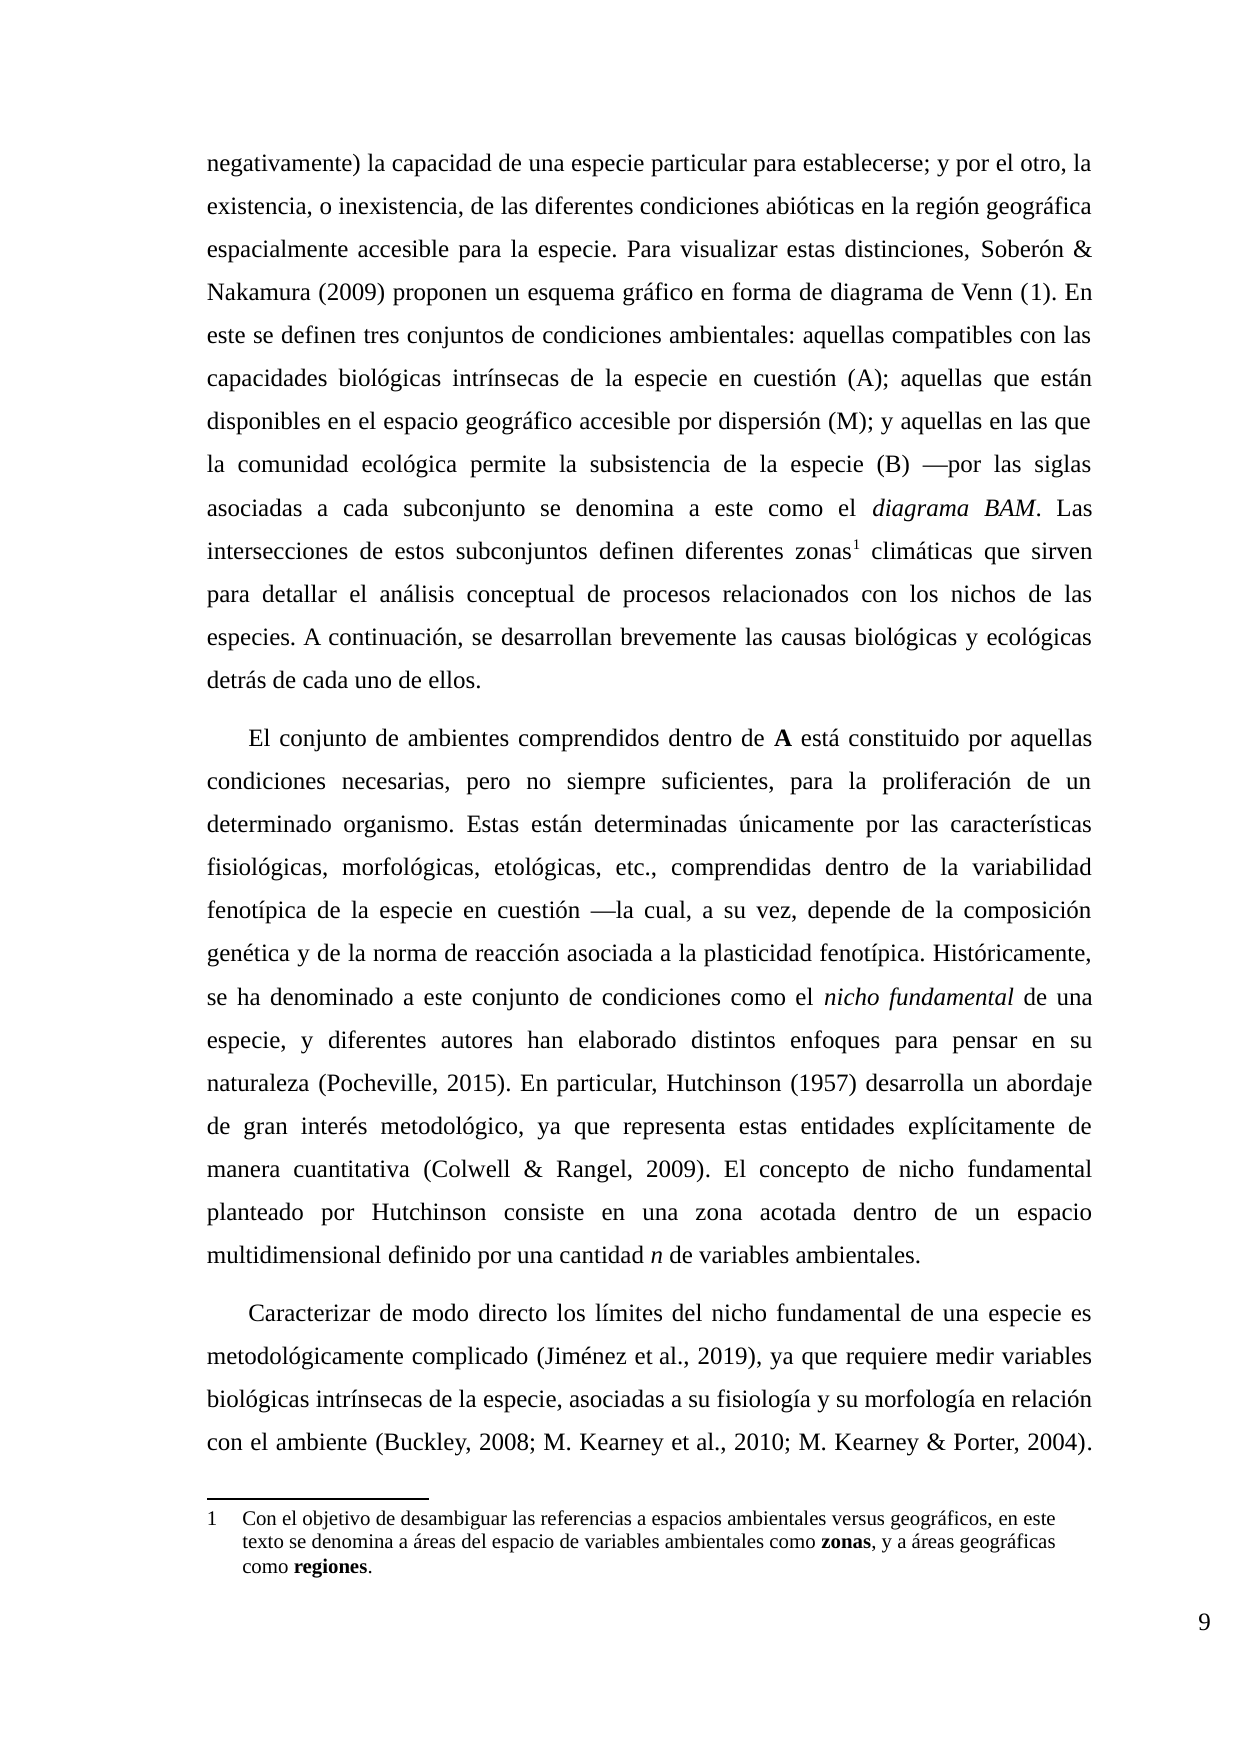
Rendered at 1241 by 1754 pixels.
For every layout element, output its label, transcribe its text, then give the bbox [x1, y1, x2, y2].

text El conjunto de ambientes comprendidos dentro de A está constituido por aquellas condiciones necesarias, pero no siempre suficientes, para la proliferación de un determinado organismo. Estas están determinadas únicamente por las características fisiológicas, morfológicas, etológicas, etc., comprendidas dentro de la variabilidad fenotípica de la especie en cuestión —la cual, a su vez, depende de la composición genética y de la norma de reacción asociada a la plasticidad fenotípica. Históricamente, se ha denominado a este conjunto de condiciones como el nicho fundamental de una especie, y diferentes autores han elaborado distintos enfoques para pensar en su naturaleza (Pocheville, 2015). En particular, Hutchinson (1957) desarrolla un abordaje de gran interés metodológico, ya que representa estas entidades explícitamente de manera cuantitativa (Colwell & Rangel, 2009). El concepto de nicho fundamental planteado por Hutchinson consiste en una zona acotada dentro de un espacio multidimensional definido por una cantidad n de variables ambientales. [207, 723, 1093, 1269]
text Al estudiar los patrones de ocupación de ambientes abióticos por parte de una especie, es importante diferenciar entre los distintos tipos de factores condicionantes, tanto intrínsecos como extrínsecos. Varios autores han planteado diferenciar dos tipos de condicionantes extrínsecos (Peterson, 2011; Soberón & Nakamura, 2009; Soberón & Townsend Peterson, 2011): por un lado, la co-existencia de otras especies en los diferentes tipos de ambientes, cuya influencia puede determinar (positiva o negativamente) la capacidad de una especie particular para establecerse; y por el otro, la existencia, o inexistencia, de las diferentes condiciones abióticas en la región geográfica espacialmente accesible para la especie. Para visualizar estas distinciones, Soberón & Nakamura (2009) proponen un esquema gráfico en forma de diagrama de Venn (Figura 1). En este se definen tres conjuntos de condiciones ambientales: aquellas compatibles con las capacidades biológicas intrínsecas de la especie en cuestión (A); aquellas que están disponibles en el espacio geográfico accesible por dispersión (M); y aquellas en las que la comunidad ecológica permite la subsistencia de la especie (B) —por las siglas asociadas a cada subconjunto se denomina a este como el diagrama BAM. Las intersecciones de estos subconjuntos definen diferentes zonas climáticas que sirven para detallar el análisis conceptual de procesos relacionados con los nichos de las especies. A continuación, se desarrollan brevemente las causas biológicas y ecológicas detrás de cada uno de ellos. [207, 148, 1093, 694]
text Con el objetivo de desambiguar las referencias a espacios ambientales versus geográficos, en este texto se denomina a áreas del espacio de variables ambientales como zonas, y a áreas geográficas como regiones. [207, 1505, 1093, 1578]
text Caracterizar de modo directo los límites del nicho fundamental de una especie es metodológicamente complicado (Jiménez et al., 2019), ya que requiere medir variables biológicas intrínsecas de la especie, asociadas a su fisiología y su morfología en relación con el ambiente (Buckley, 2008; M. Kearney et al., 2010; M. Kearney & Porter, 2004). [207, 1298, 1093, 1456]
